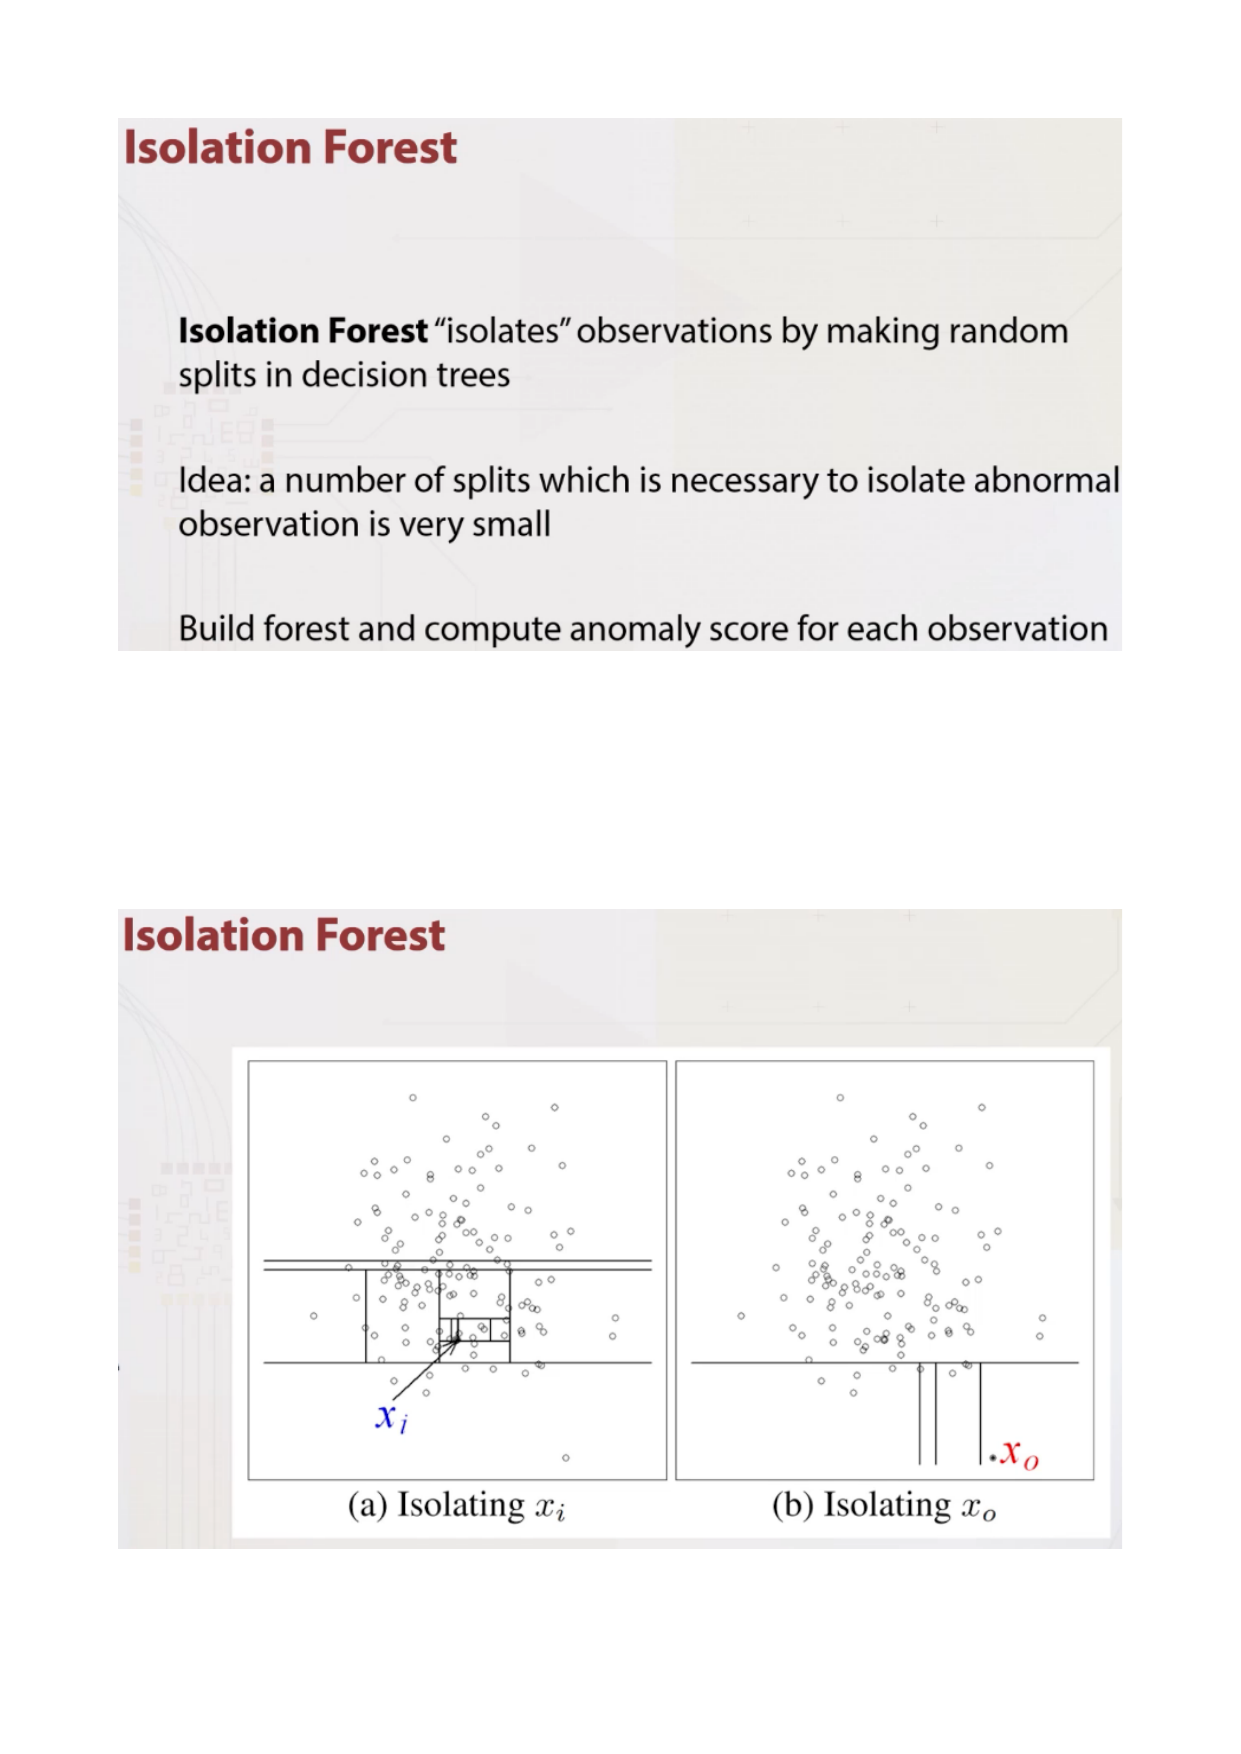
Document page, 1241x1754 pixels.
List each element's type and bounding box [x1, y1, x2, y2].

picture [118, 909, 1123, 1549]
picture [118, 118, 1123, 651]
